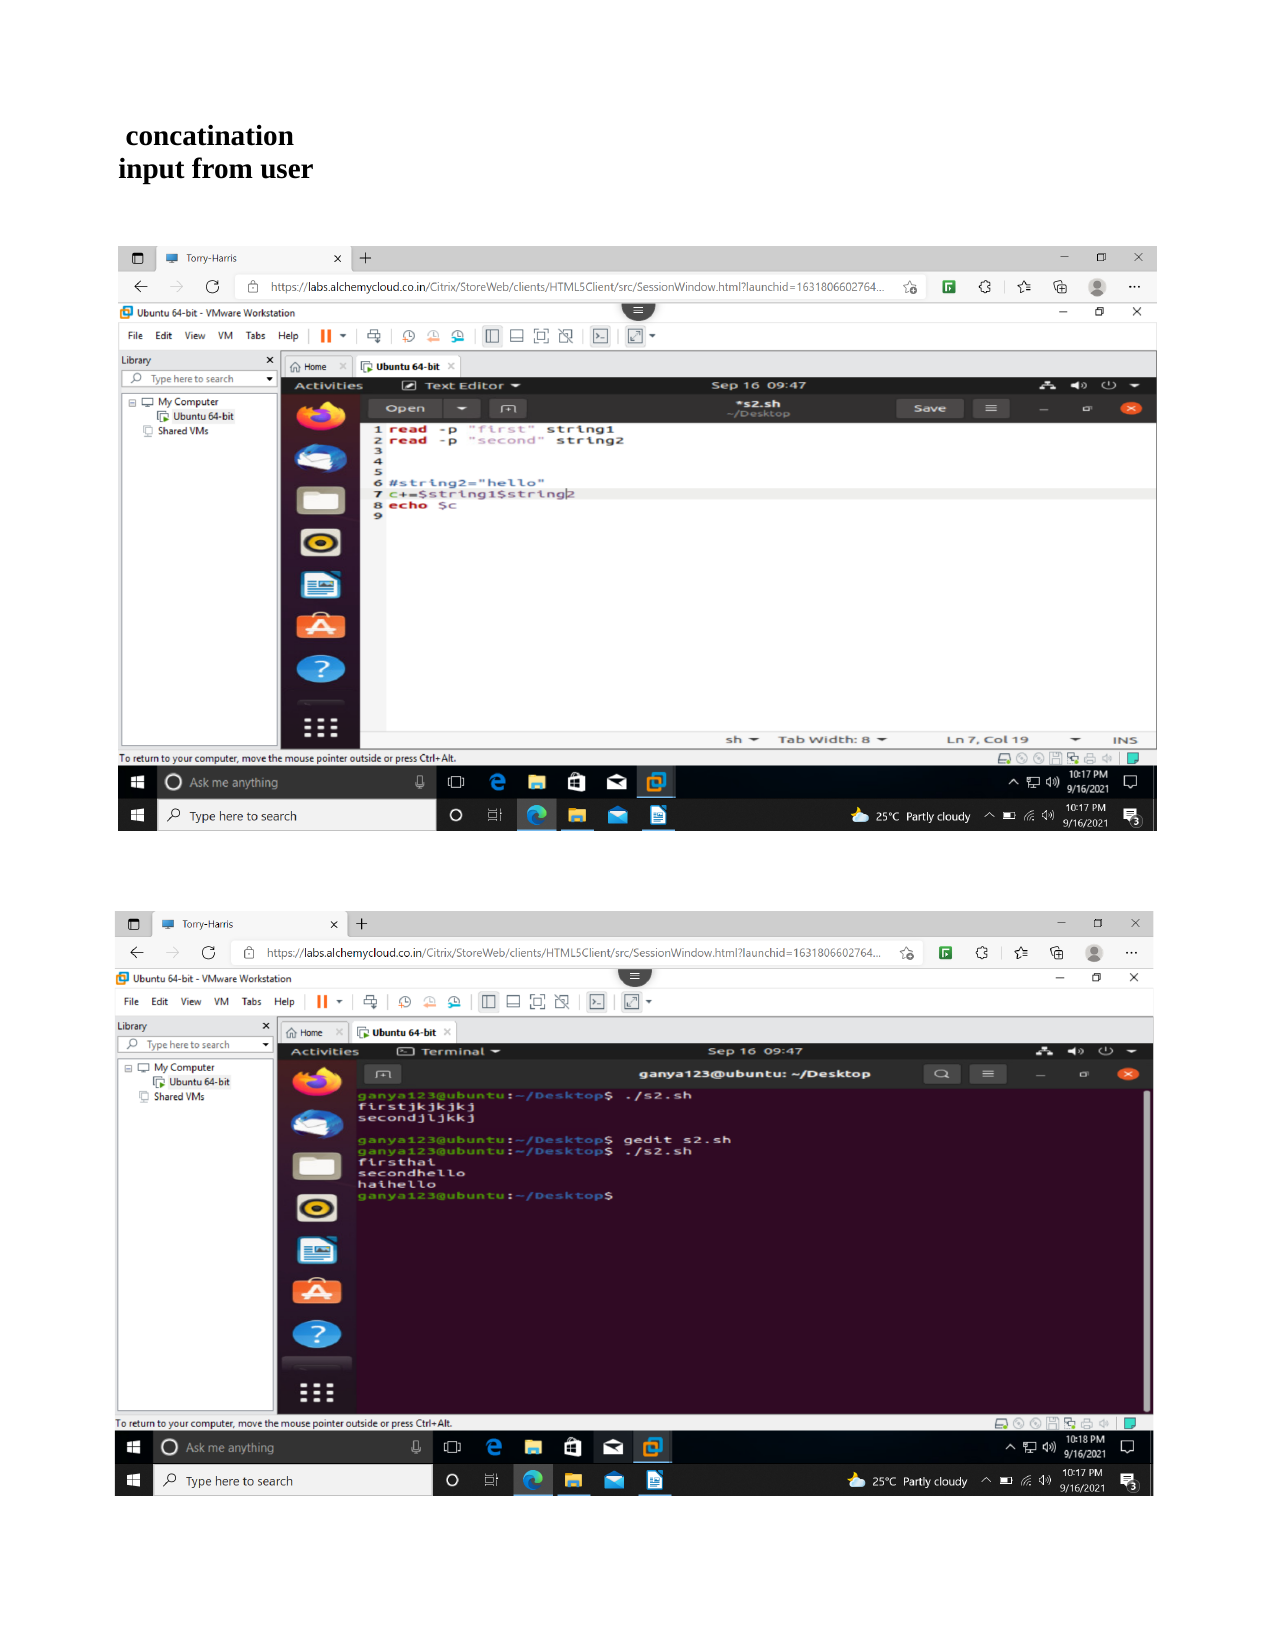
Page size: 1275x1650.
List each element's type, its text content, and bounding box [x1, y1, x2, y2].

text concatination [118, 118, 1157, 152]
picture [114, 911, 1154, 1496]
picture [118, 246, 1157, 831]
text input from user [118, 152, 1157, 185]
